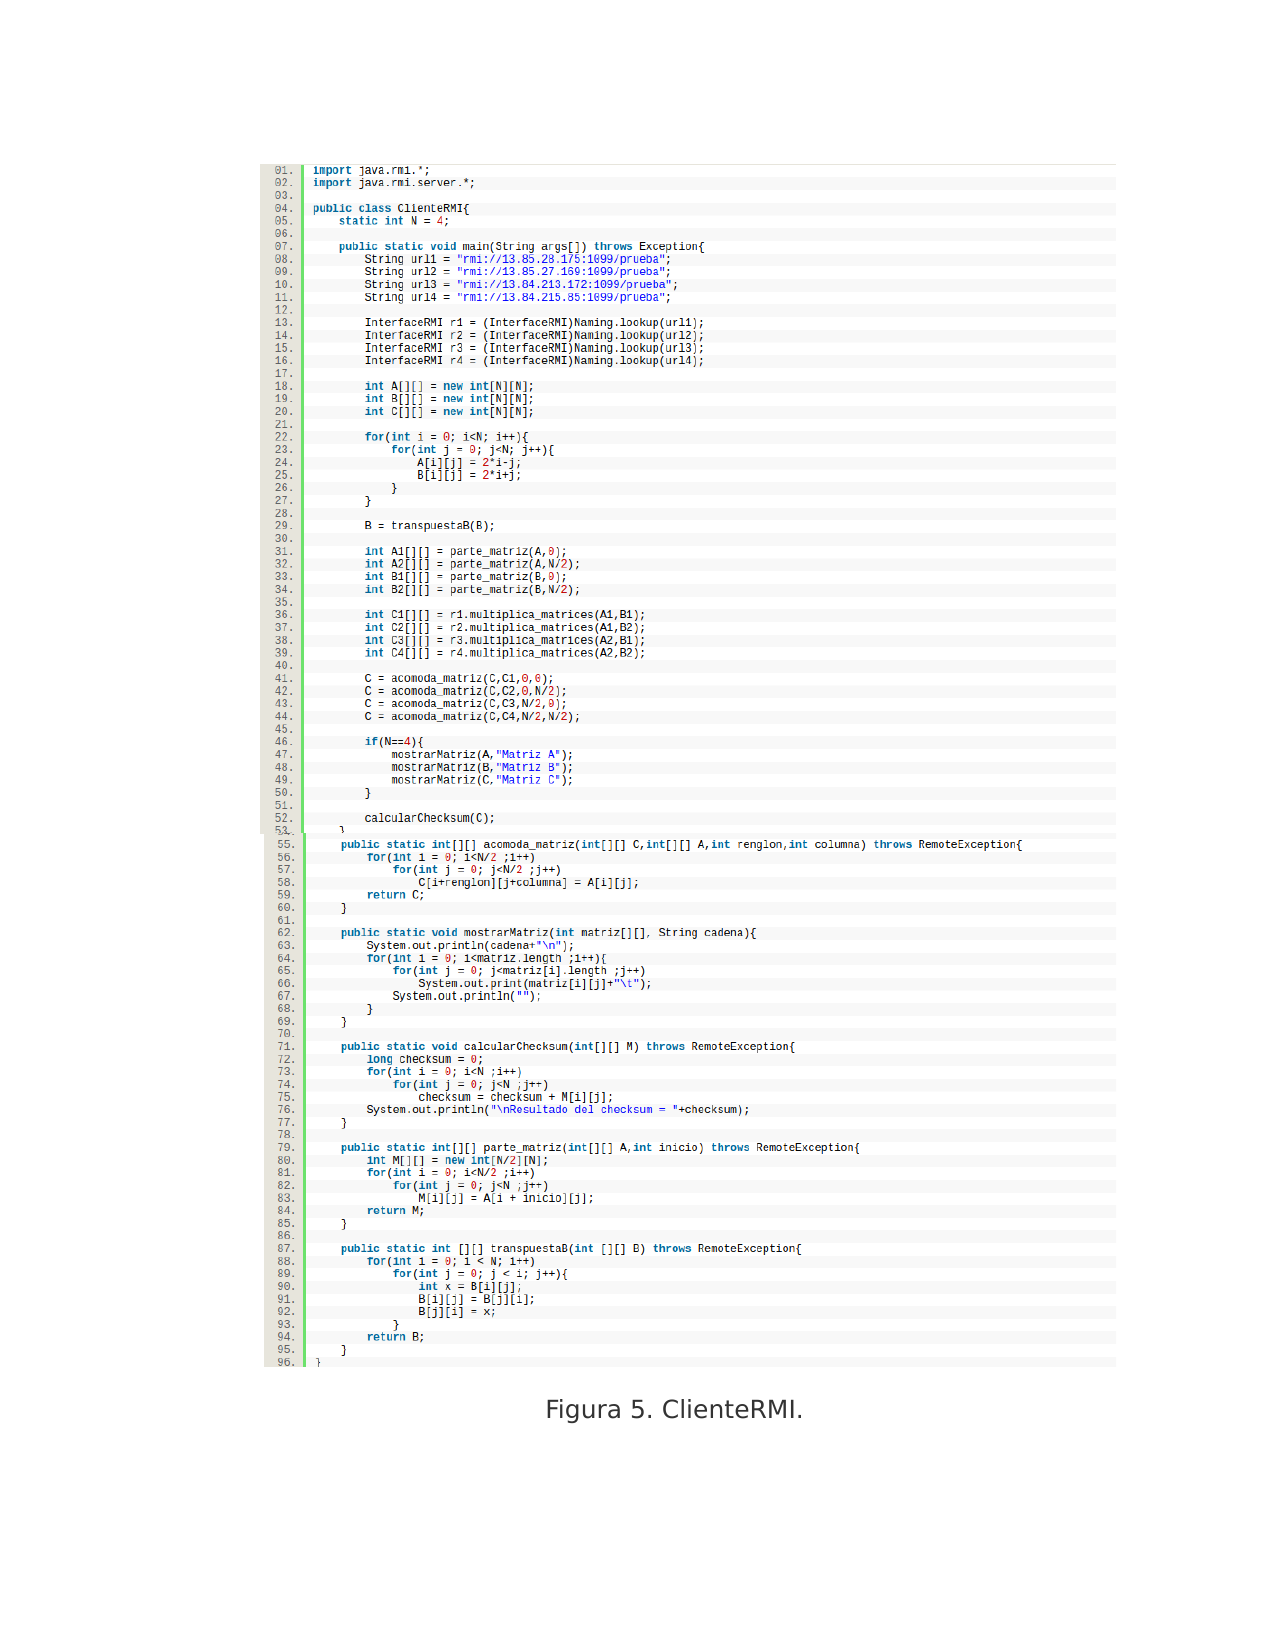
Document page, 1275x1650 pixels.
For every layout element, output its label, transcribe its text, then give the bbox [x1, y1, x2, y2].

text Figura 5. ClienteRMI. [251, 1395, 1098, 1424]
picture [257, 161, 414, 1367]
